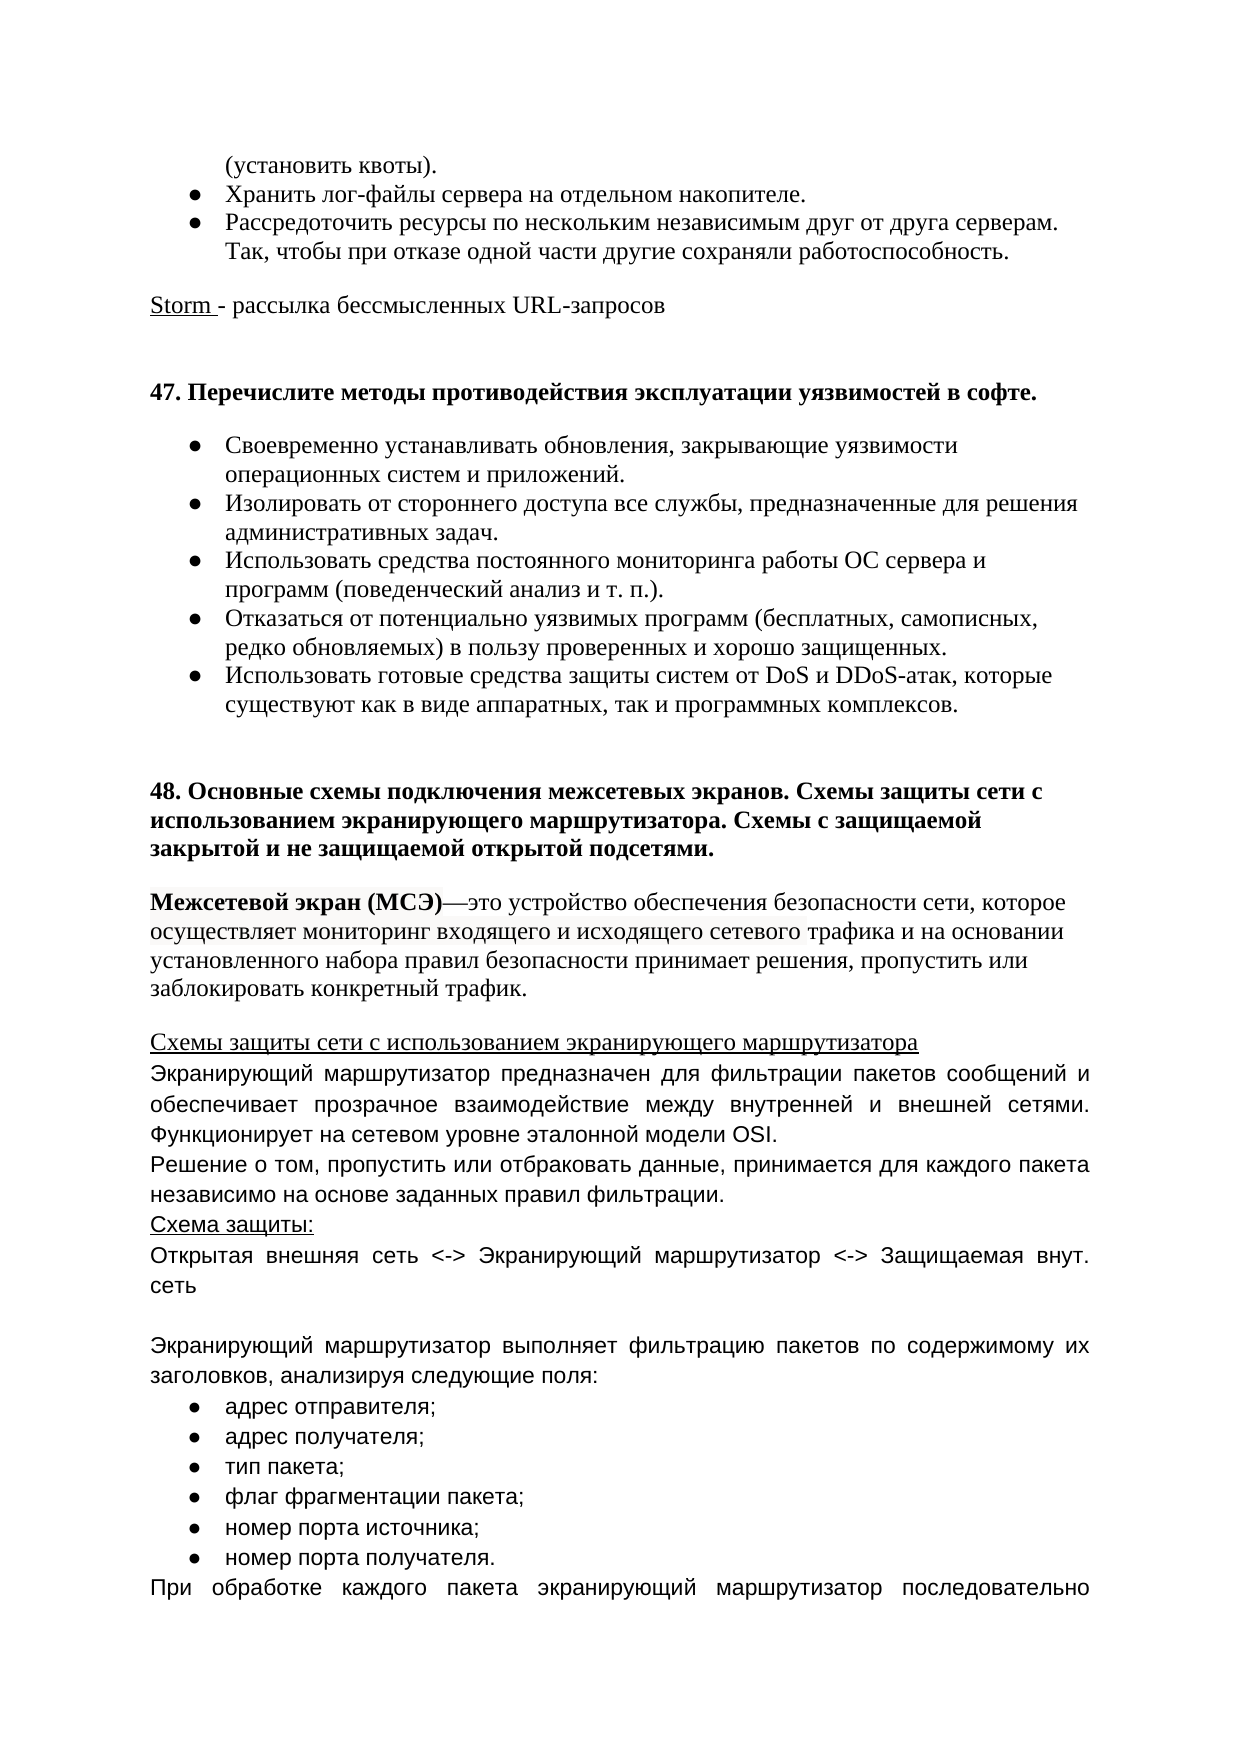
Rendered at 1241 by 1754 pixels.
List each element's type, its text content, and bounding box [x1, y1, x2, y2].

text Схемы защиты сети с использованием экранирующего маршрутизатора [150, 1027, 1090, 1056]
text Открытая внешняя сеть <-> Экранирующий маршрутизатор <-> Защищаемая внут. сеть [150, 1242, 1090, 1298]
text Экранирующий маршрутизатор выполняет фильтрацию пакетов по содержимому их заголовков, анализируя следующие поля: [150, 1332, 1090, 1389]
list Отказаться от потенциально уязвимых программ (бесплатных, самописных, редко обновляемых) в пользу проверенных и хорошо защищенных. [187, 603, 1090, 661]
title 47. Перечислите методы противодействия эксплуатации уязвимостей в софте. [150, 377, 1090, 406]
text При обработке каждого пакета экранирующий маршрутизатор последовательно [150, 1574, 1090, 1600]
text Межсетевой экран (МСЭ)—это устройство обеспечения безопасности сети, которое осуществляет мониторинг входящего и исходящего сетевого трафика и на основании установленного набора правил безопасности принимает решения, пропустить или заблокировать конкретный трафик. [150, 887, 1090, 1002]
text Экранирующий маршрутизатор предназначен для фильтрации пакетов сообщений и обеспечивает прозрачное взаимодействие между внутренней и внешней сетями. Функционирует на сетевом уровне эталонной модели ОSI. [150, 1060, 1090, 1147]
list адрес отправителя; [187, 1393, 1090, 1419]
text Storm - рассылка бессмысленных URL-запросов [150, 290, 1090, 319]
text Схема защиты: [150, 1211, 1090, 1238]
list Использовать готовые средства защиты систем от DoS и DDoS-атак, которые существуют как в виде аппаратных, так и программных комплексов. [187, 661, 1090, 718]
list флаг фрагментации пакета; [187, 1483, 1090, 1509]
list номер порта источника; [187, 1513, 1090, 1540]
list Изолировать от стороннего доступа все службы, предназначенные для решения административных задач. [187, 488, 1090, 546]
list тип пакета; [187, 1453, 1090, 1479]
list Хранить лог-файлы сервера на отдельном накопителе. [187, 179, 1090, 207]
text Решение о том, пропустить или отбраковать данные, принимается для каждого пакета независимо на основе заданных правил фильтрации. [150, 1151, 1090, 1207]
list (установить квоты). [187, 150, 1090, 179]
title 48. Основные схемы подключения межсетевых экранов. Схемы защиты сети с использованием экранирующего маршрутизатора. Схемы с защищаемой закрытой и не защищаемой открытой подсетями. [150, 776, 1090, 862]
list адрес получателя; [187, 1423, 1090, 1449]
list Рассредоточить ресурсы по нескольким независимым друг от друга серверам. Так, чтобы при отказе одной части другие сохраняли работоспособность. [187, 207, 1090, 265]
list номер порта получателя. [187, 1544, 1090, 1570]
list Своевременно устанавливать обновления, закрывающие уязвимости операционных систем и приложений. [187, 431, 1090, 488]
list Использовать средства постоянного мониторинга работы ОС сервера и программ (поведенческий анализ и т. п.). [187, 546, 1090, 603]
